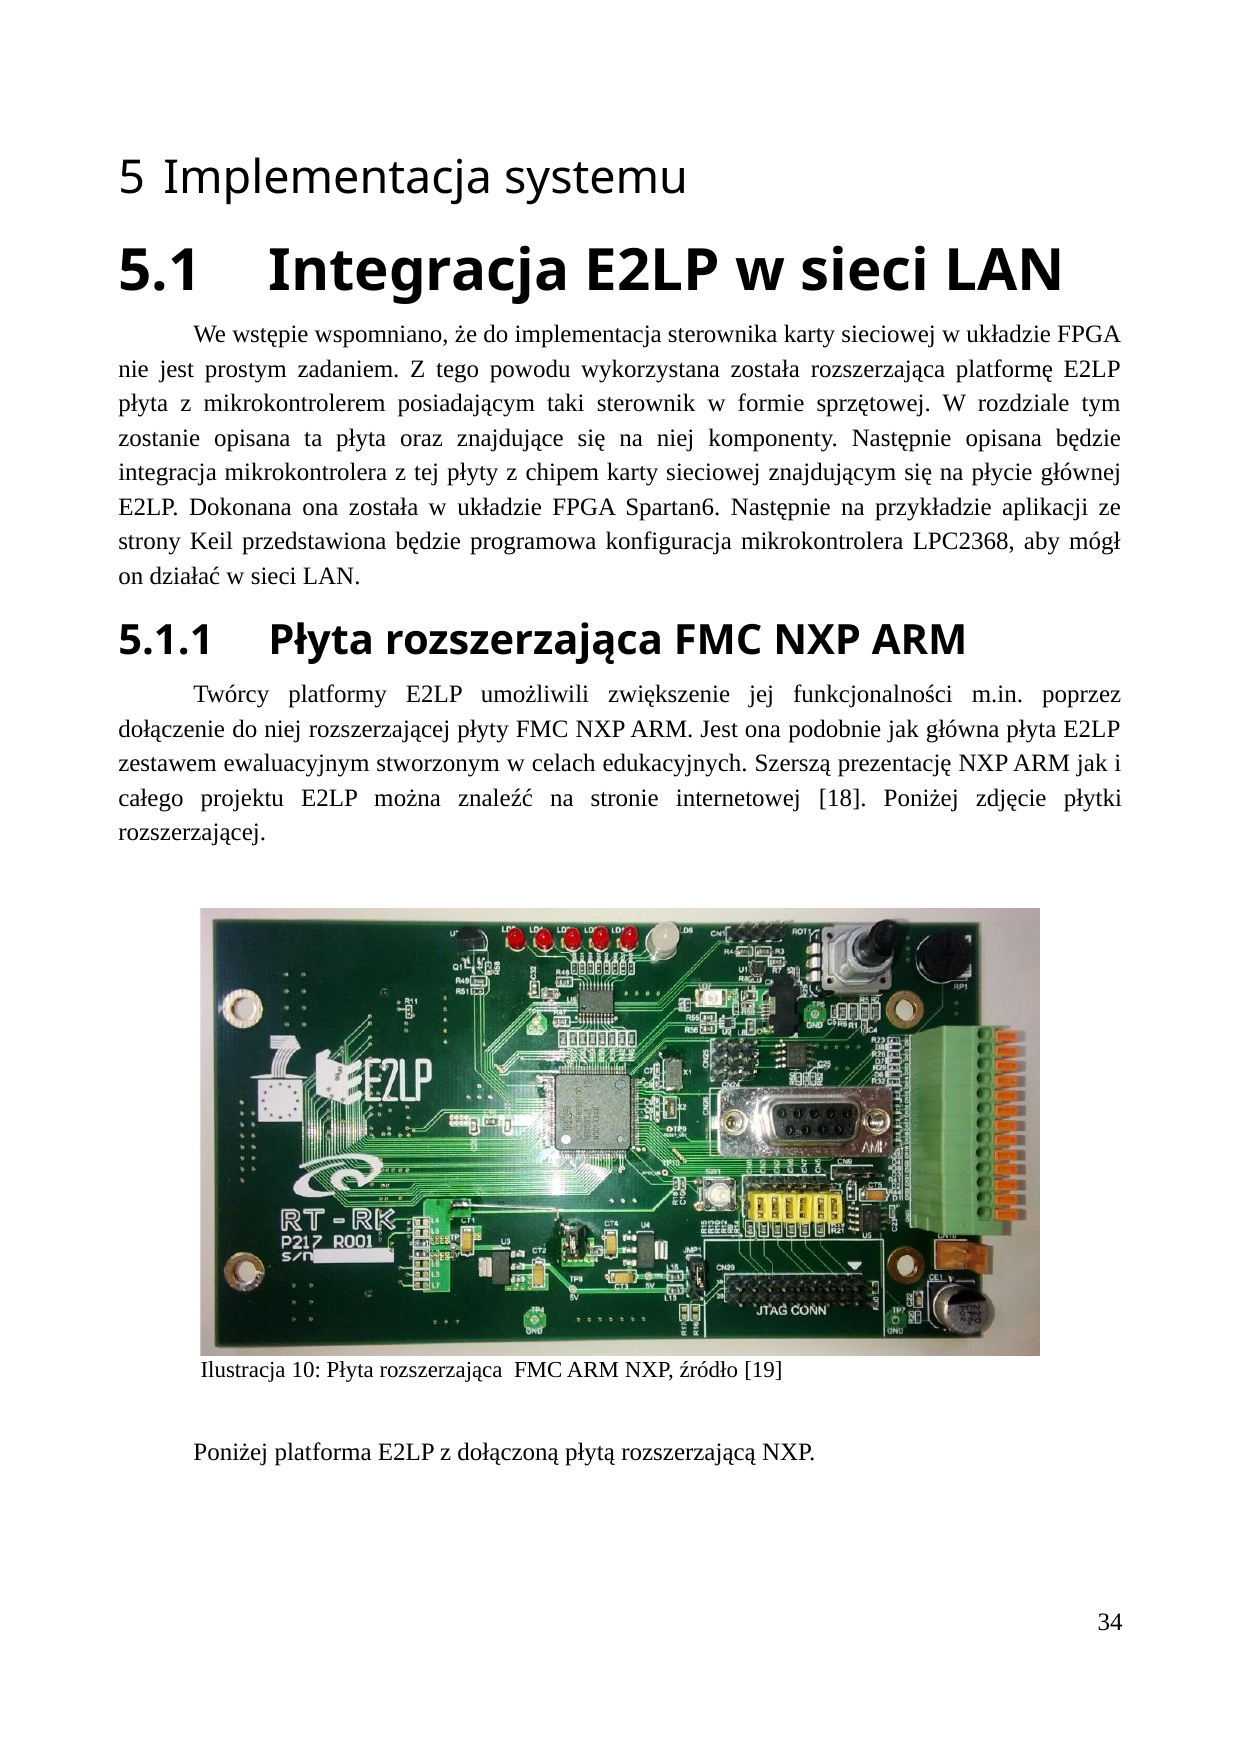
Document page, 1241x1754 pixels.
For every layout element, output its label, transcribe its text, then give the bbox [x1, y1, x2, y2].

text Poniżej platforma E2LP z dołączoną płytą rozszerzającą NXP. [118, 1437, 1122, 1466]
text We wstępie wspomniano, że do implementacja sterownika karty sieciowej w układzie FPGA nie jest prostym zadaniem. Z tego powodu wykorzystana została rozszerzająca platformę E2LP płyta z mikrokontrolerem posiadającym taki sterownik w formie sprzętowej. W rozdziale tym zostanie opisana ta płyta oraz znajdujące się na niej komponenty. Następnie opisana będzie integracja mikrokontrolera z tej płyty z chipem karty sieciowej znajdującym się na płycie głównej E2LP. Dokonana ona została w układzie FPGA Spartan6. Następnie na przykładzie aplikacji ze strony Keil przedstawiona będzie programowa konfiguracja mikrokontrolera LPC2368, aby mógł on działać w sieci LAN. [118, 319, 1122, 589]
text Ilustracja 10: Płyta rozszerzająca FMC ARM NXP, źródło [19] [200, 1356, 1040, 1382]
text Twórcy platformy E2LP umożliwili zwiększenie jej funkcjonalności m.in. poprzez dołączenie do niej rozszerzającej płyty FMC NXP ARM. Jest ona podobnie jak główna płyta E2LP zestawem ewaluacyjnym stworzonym w celach edukacyjnych. Szerszą prezentację NXP ARM jak i całego projektu E2LP można znaleźć na stronie internetowej [18]. Poniżej zdjęcie płytki rozszerzającej. [118, 679, 1122, 846]
subtitle Integracja E2LP w sieci LAN [118, 227, 1122, 307]
picture [200, 908, 1040, 1356]
subtitle Płyta rozszerzająca FMC NXP ARM [118, 610, 1122, 667]
subtitle Implementacja systemu [118, 143, 1122, 207]
